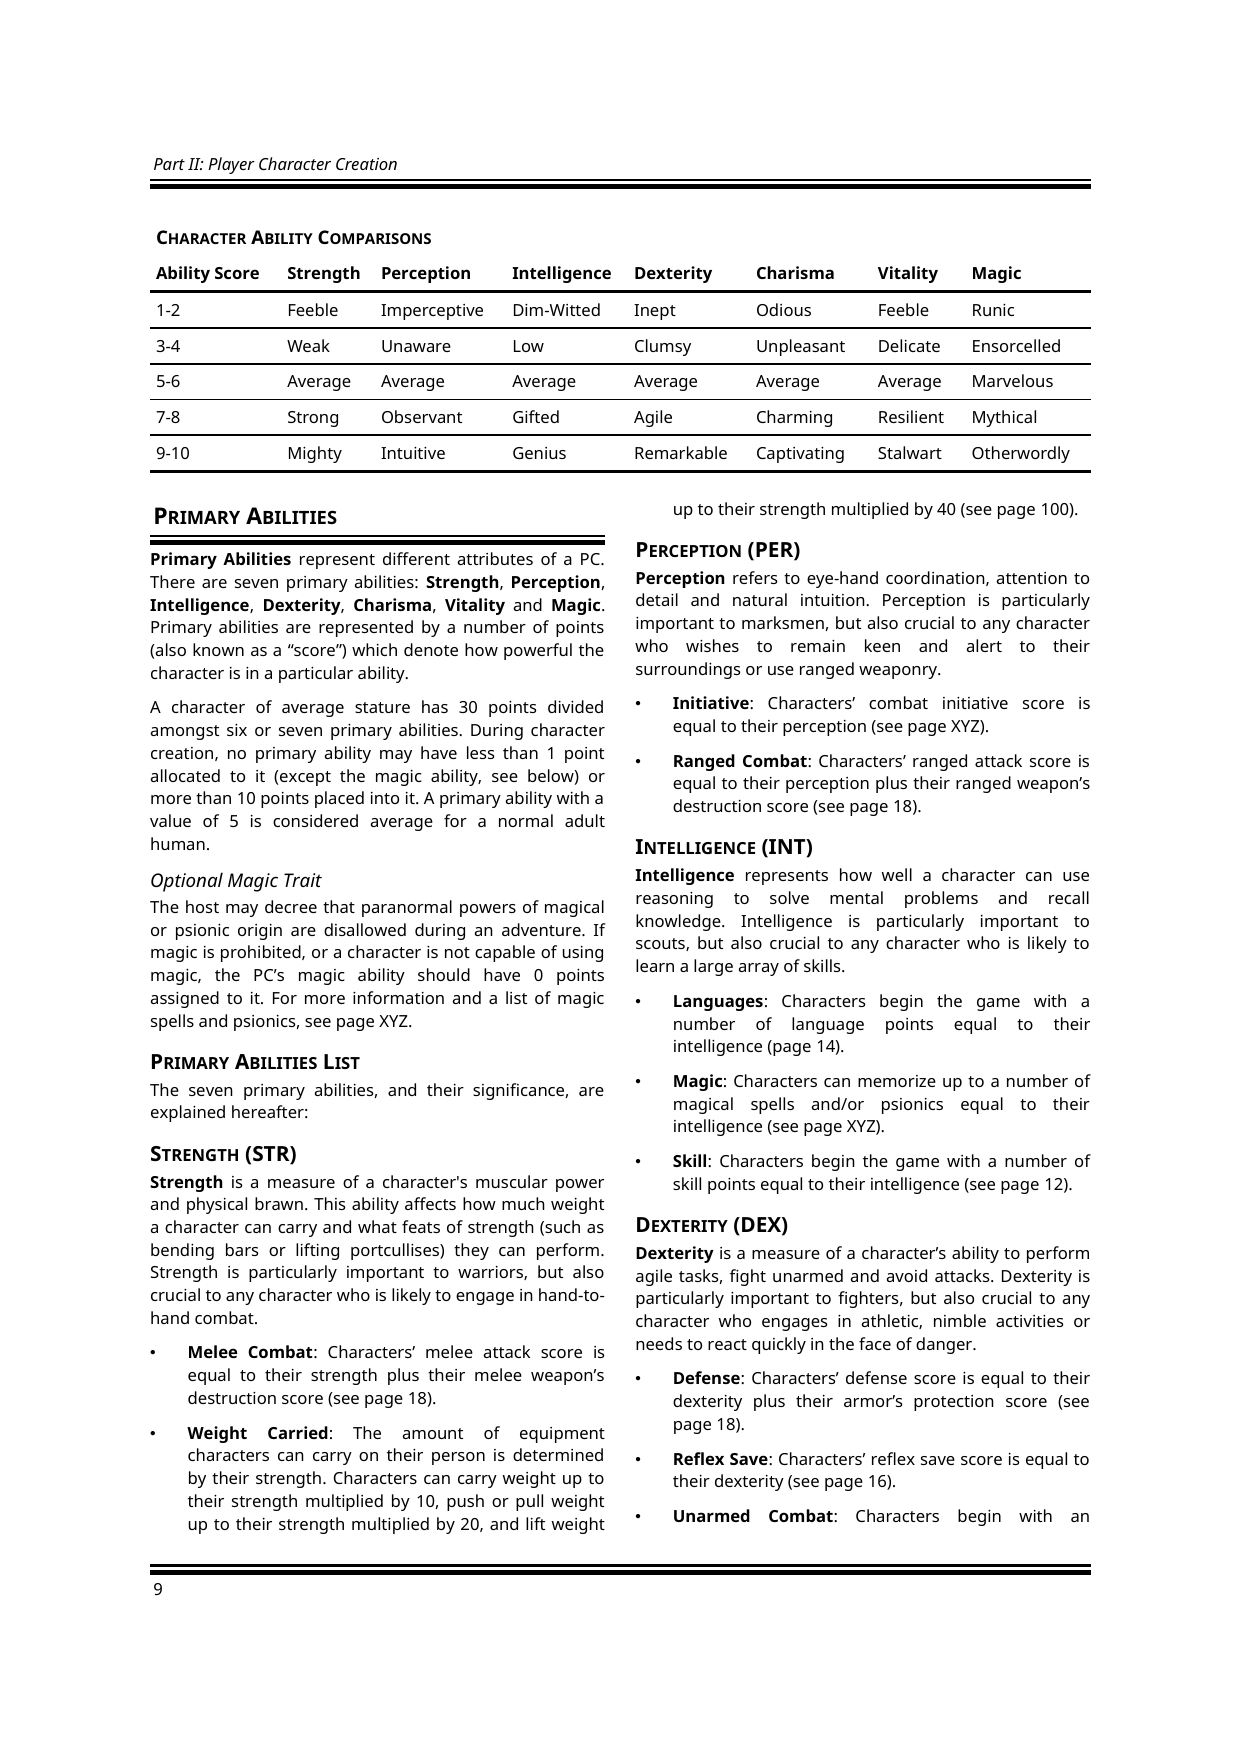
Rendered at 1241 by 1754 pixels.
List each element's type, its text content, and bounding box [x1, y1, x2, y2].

list Initiative: Characters’ combat initiative score is equal to their perception (see page XYZ). [635, 692, 1091, 737]
text Intelligence (INT) [635, 832, 1091, 861]
table_cell Odious [750, 293, 872, 327]
table_cell Dim-Witted [506, 293, 628, 327]
table_cell Weak [281, 329, 375, 363]
list Melee Combat: Characters’ melee attack score is equal to their strength plus their melee weapon’s destruction score (see page 16). [150, 1341, 605, 1409]
text The seven primary abilities, and their significance, are explained hereafter: [150, 1078, 605, 1124]
text Strength (STR) [150, 1139, 605, 1167]
text Dexterity (DEX) [635, 1210, 1091, 1238]
table_cell Captivating [750, 436, 872, 470]
table_cell Average [506, 365, 628, 398]
table_cell 3-4 [150, 329, 281, 363]
table_cell Resilient [872, 400, 966, 434]
table_cell Charisma [750, 256, 872, 290]
list Defense: Characters’ defense score is equal to their dexterity plus their armor’s protection score (see page 16). [635, 1367, 1091, 1435]
table_cell Remarkable [628, 436, 750, 470]
table_cell Runic [966, 293, 1091, 327]
table_cell Average [872, 365, 966, 398]
table_cell Strength [281, 256, 375, 290]
table_header Character Ability Comparisons [150, 219, 1091, 256]
table_cell Delicate [872, 329, 966, 363]
table_cell Low [506, 329, 628, 363]
table_cell Observant [375, 400, 506, 434]
table_cell Magic [966, 256, 1091, 290]
table_cell Clumsy [628, 329, 750, 363]
table_cell Feeble [872, 293, 966, 327]
table_cell Marvelous [966, 365, 1091, 398]
table_cell Otherwordly [966, 436, 1091, 470]
table_cell Mythical [966, 400, 1091, 434]
text Perception refers to eye-hand coordination, attention to detail and natural intuition. Perception is particularly important to marksmen, but also crucial to any character who wishes to remain keen and alert to their surroundings or use ranged weaponry. [635, 566, 1091, 680]
list Weight Carried: The amount of equipment characters can carry on their person is determined by their strength. Characters can carry weight up to their strength multiplied by 10, push or pull weight up to their strength multiplied by 20, and lift weight up to their strength multiplied by 40 (see page 75). [635, 497, 1091, 520]
text A character of average stature has 30 points divided amongst six or seven primary abilities. During character creation, no primary ability may have less than 1 point allocated to it (except the magic ability, see below) or more than 10 points placed into it. A primary ability with a value of 5 is considered average for a normal adult human. [150, 696, 605, 855]
table_cell Imperceptive [375, 293, 506, 327]
table_cell Inept [628, 293, 750, 327]
subtitle Primary Abilities [150, 497, 605, 535]
table_cell 7-8 [150, 400, 281, 434]
table_cell Intuitive [375, 436, 506, 470]
text Strength is a measure of a character's muscular power and physical brawn. This ability affects how much weight a character can carry and what feats of strength (such as bending bars or lifting portcullises) they can perform. Strength is particularly important to warriors, but also crucial to any character who is likely to engage in hand-to-hand combat. [150, 1170, 605, 1329]
table_cell Unpleasant [750, 329, 872, 363]
table_cell Stalwart [872, 436, 966, 470]
table_cell Vitality [872, 256, 966, 290]
list Unarmed Combat: Characters begin with an unarmed combat score equal to their dexterity (see page 16). [635, 1504, 1091, 1527]
text Intelligence represents how well a character can use reasoning to solve mental problems and recall knowledge. Intelligence is particularly important to scouts, but also crucial to any character who is likely to learn a large array of skills. [635, 864, 1091, 977]
list Magic: Characters can memorize up to a number of magical spells and/or psionics equal to their intelligence (see page XYZ). [635, 1069, 1091, 1138]
table_cell Average [375, 365, 506, 398]
list Reflex Save: Characters’ reflex save score is equal to their dexterity (see page 14). [635, 1447, 1091, 1492]
list Ranged Combat: Characters’ ranged attack score is equal to their perception plus their ranged weapon’s destruction score (see page 16). [635, 749, 1091, 817]
table_cell Ensorcelled [966, 329, 1091, 363]
table_cell Intelligence [506, 256, 628, 290]
table_cell Unaware [375, 329, 506, 363]
table_cell Mighty [281, 436, 375, 470]
table_cell 1-2 [150, 293, 281, 327]
table_cell Ability Score [150, 256, 281, 290]
table_cell Average [281, 365, 375, 398]
table_cell 5-6 [150, 365, 281, 398]
table_cell Agile [628, 400, 750, 434]
list Skill: Characters begin the game with a number of skill points equal to their intelligence (see page 10). [635, 1149, 1091, 1195]
text Dexterity is a measure of a character’s ability to perform agile tasks, fight unarmed and avoid attacks. Dexterity is particularly important to fighters, but also crucial to any character who engages in athletic, nimble activities or needs to react quickly in the face of danger. [635, 1241, 1091, 1355]
table_cell Feeble [281, 293, 375, 327]
table_cell Gifted [506, 400, 628, 434]
table_cell Genius [506, 436, 628, 470]
text Primary Abilities List [150, 1047, 605, 1075]
table_cell Average [628, 365, 750, 398]
table_cell Charming [750, 400, 872, 434]
table_cell Dexterity [628, 256, 750, 290]
list Weight Carried: The amount of equipment characters can carry on their person is determined by their strength. Characters can carry weight up to their strength multiplied by 10, push or pull weight up to their strength multiplied by 20, and lift weight up to their strength multiplied by 40 (see page 75). [150, 1421, 605, 1535]
table_cell Perception [375, 256, 506, 290]
table_cell Average [750, 365, 872, 398]
text The host may decree that paranormal powers of magical or psionic origin are disallowed during an adventure. If magic is prohibited, or a character is not capable of using magic, the PC’s magic ability should have 0 points assigned to it. For more information and a list of magic spells and psionics, see page XYZ. [150, 896, 605, 1032]
table_cell 9-10 [150, 436, 281, 470]
table_cell Strong [281, 400, 375, 434]
text Perception (PER) [635, 535, 1091, 563]
text Optional Magic Trait [150, 867, 605, 893]
list Languages: Characters begin the game with a number of language points equal to their intelligence (page 13). [635, 989, 1091, 1057]
text Primary Abilities represent different attributes of a PC. There are seven primary abilities: Strength, Perception, Intelligence, Dexterity, Charisma, Vitality and Magic. Primary abilities are represented by a number of points (also known as a “score”) which denote how powerful the character is in a particular ability. [150, 548, 605, 684]
